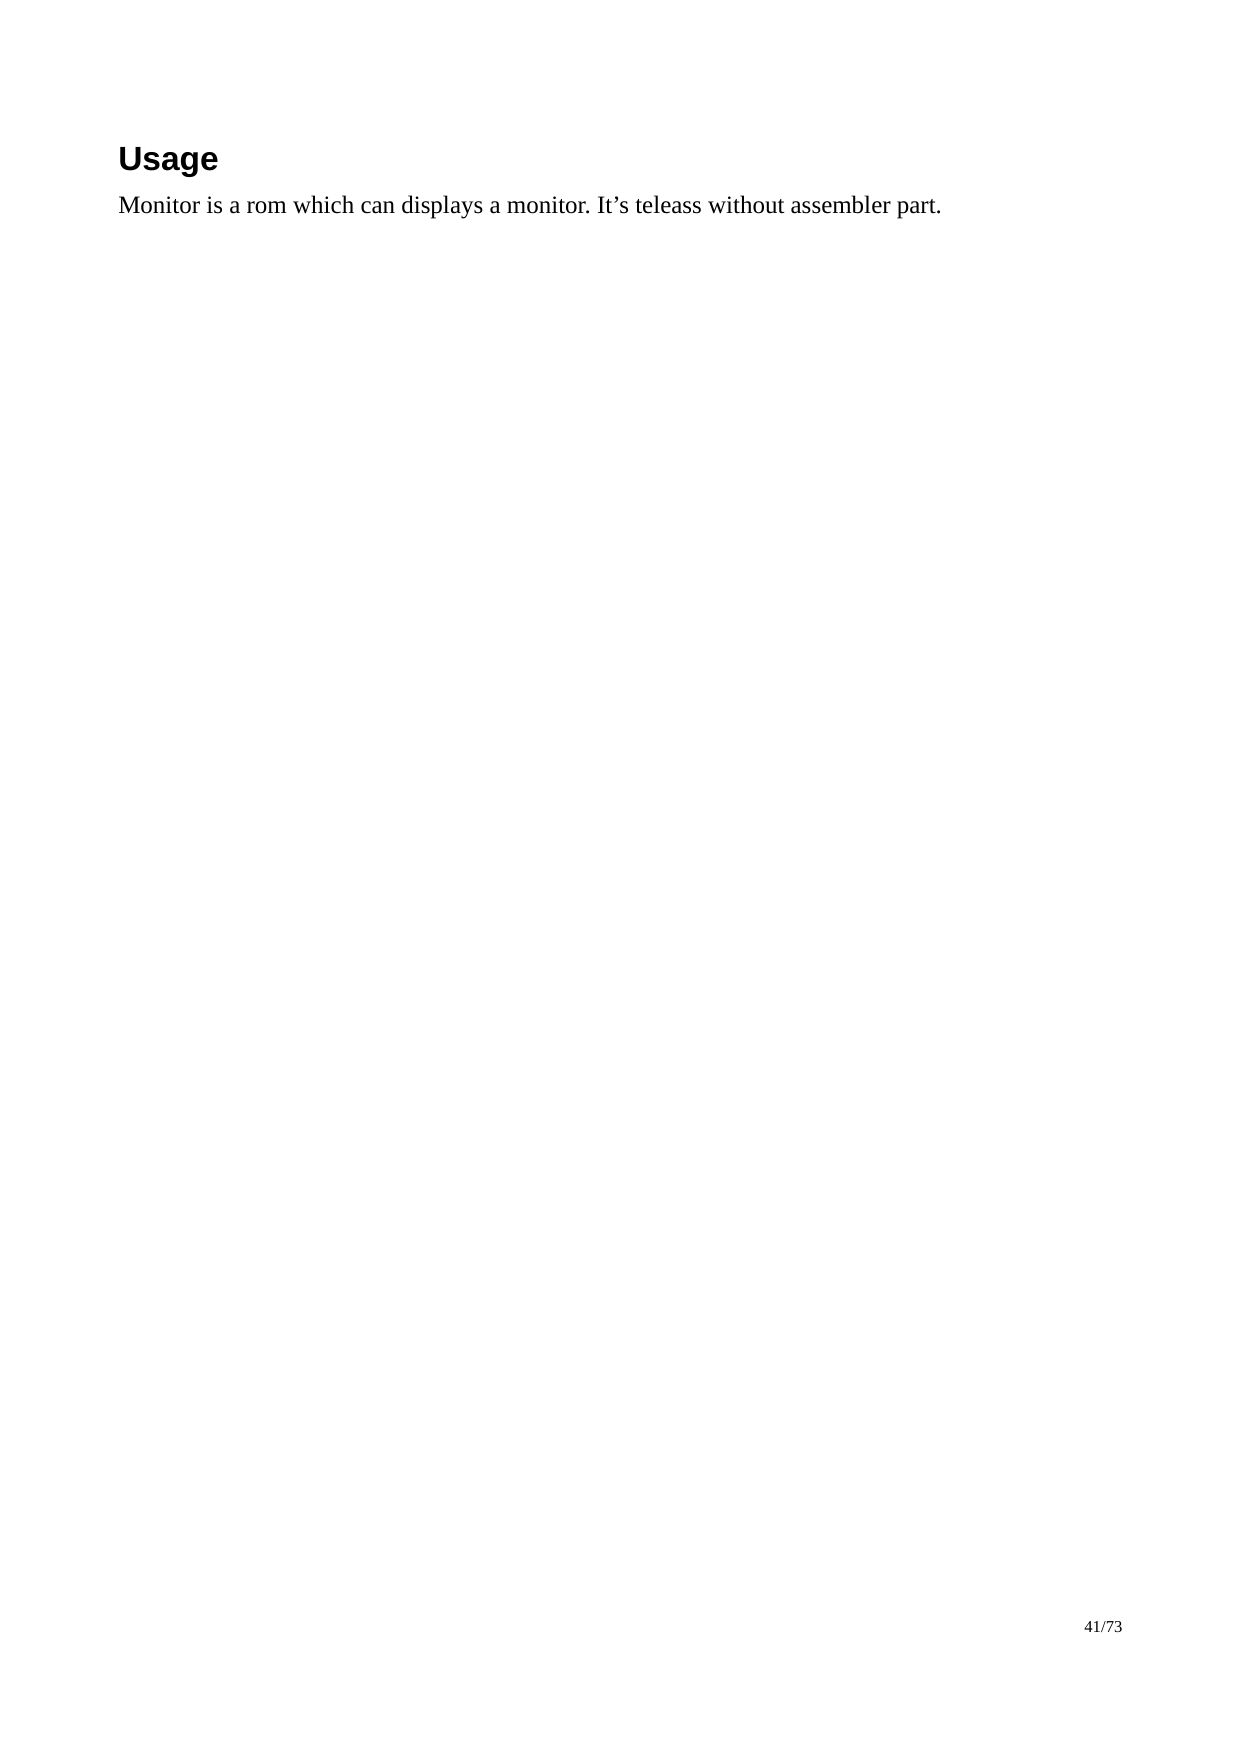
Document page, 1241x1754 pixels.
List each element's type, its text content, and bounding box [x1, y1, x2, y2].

text Monitor is a rom which can displays a monitor. It’s teleass without assembler part. [118, 190, 1122, 219]
subtitle Usage [118, 139, 1122, 178]
